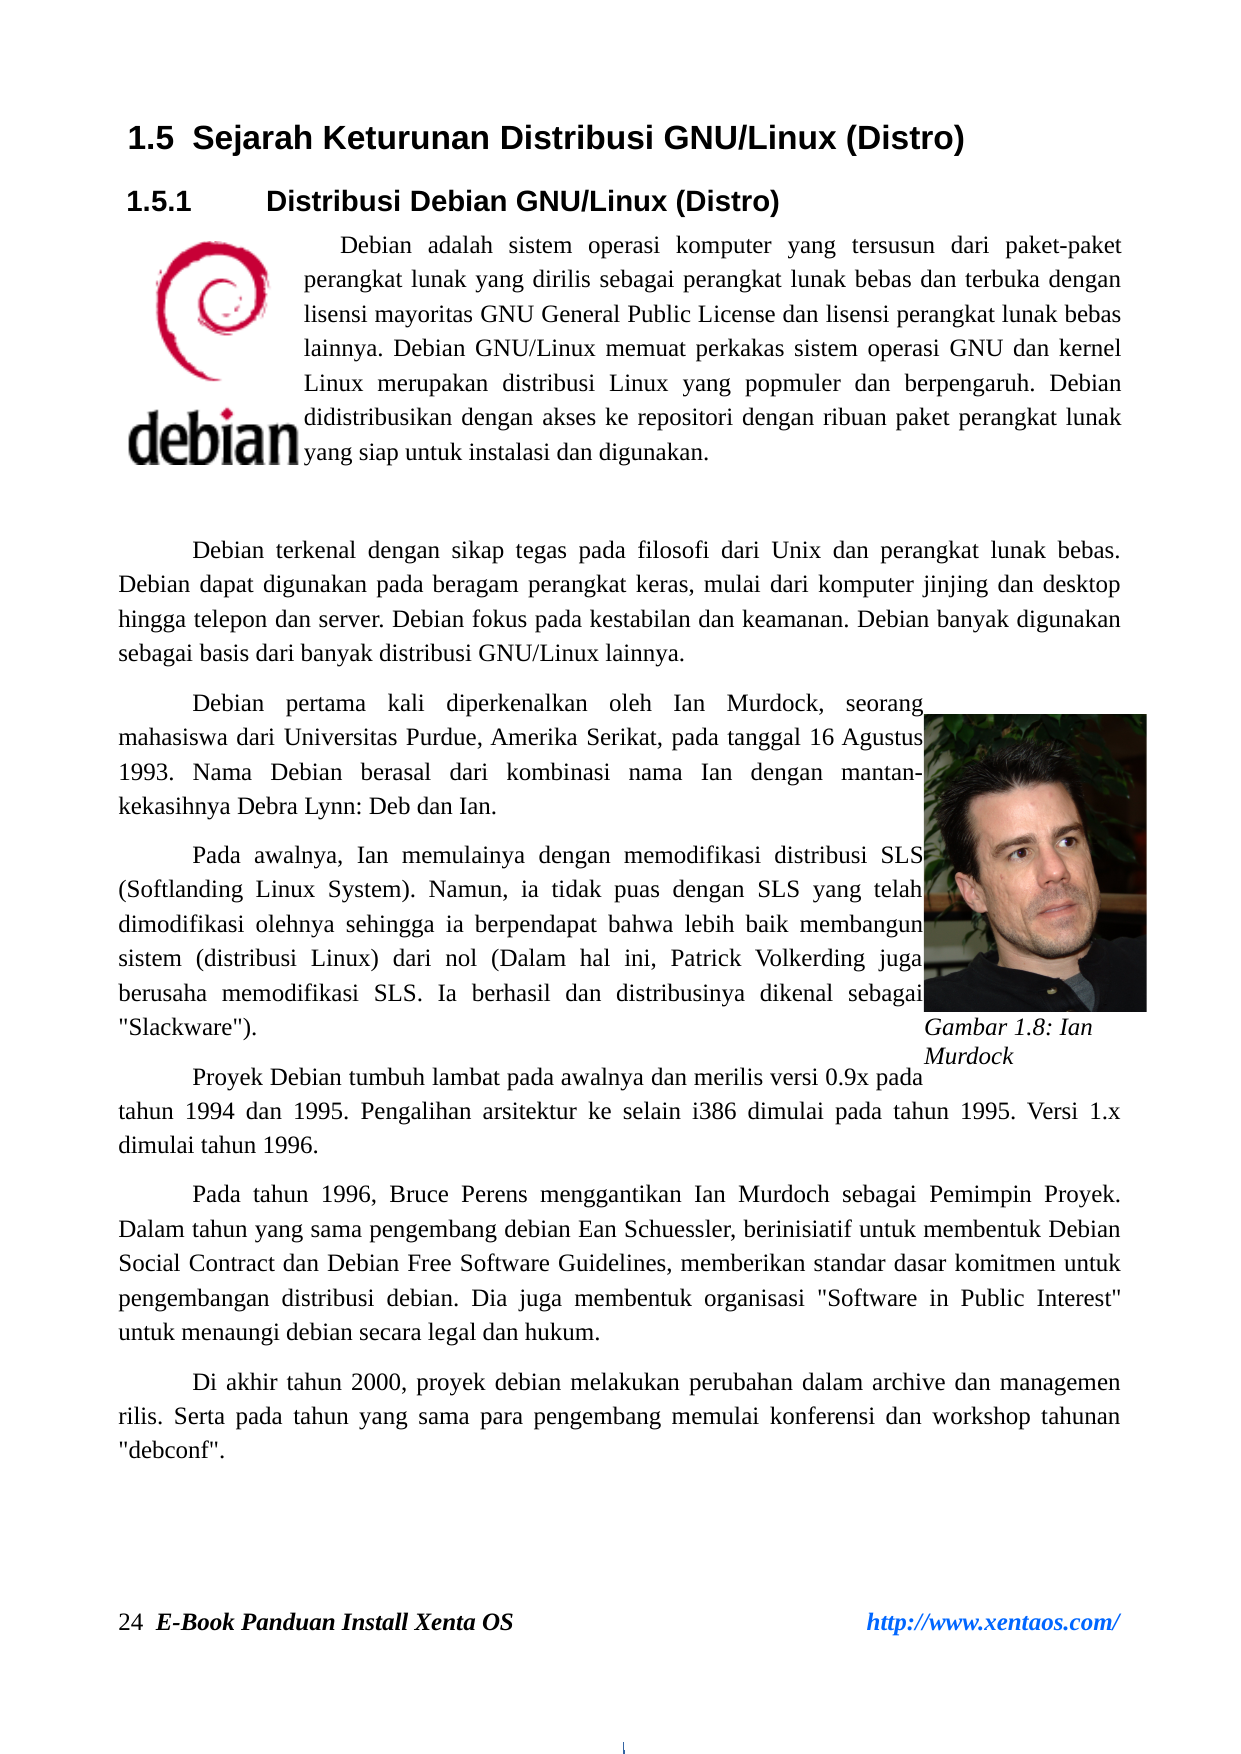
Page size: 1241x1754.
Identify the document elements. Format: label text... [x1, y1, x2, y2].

subtitle Sejarah Keturunan Distribusi GNU/Linux (Distro) [118, 118, 1122, 157]
text Debian pertama kali diperkenalkan oleh Ian Murdock, seorang mahasiswa dari Universitas Purdue, Amerika Serikat, pada tanggal 16 Agustus 1993. Nama Debian berasal dari kombinasi nama Ian dengan mantan-kekasihnya Debra Lynn: Deb dan Ian. [118, 688, 1147, 820]
subtitle Distribusi Debian GNU/Linux (Distro) [118, 184, 1122, 218]
text Proyek Debian tumbuh lambat pada awalnya dan merilis versi 0.9x pada tahun 1994 dan 1995. Pengalihan arsitektur ke selain i386 dimulai pada tahun 1995. Versi 1.x dimulai tahun 1996. [118, 1062, 1122, 1159]
text Gambar 1.8: Ian Murdock [924, 714, 1147, 1069]
text Pada awalnya, Ian memulainya dengan memodifikasi distribusi SLS (Softlanding Linux System). Namun, ia tidak puas dengan SLS yang telah dimodifikasi olehnya sehingga ia berpendapat bahwa lebih baik membangun sistem (distribusi Linux) dari nol (Dalam hal ini, Patrick Volkerding juga berusaha memodifikasi SLS. Ia berhasil dan distribusinya dikenal sebagai "Slackware"). [118, 840, 924, 1041]
text Pada tahun 1996, Bruce Perens menggantikan Ian Murdoch sebagai Pemimpin Proyek. Dalam tahun yang sama pengembang debian Ean Schuessler, berinisiatif untuk membentuk Debian Social Contract dan Debian Free Software Guidelines, memberikan standar dasar komitmen untuk pengembangan distribusi debian. Dia juga membentuk organisasi "Software in Public Interest" untuk menaungi debian secara legal dan hukum. [118, 1179, 1122, 1346]
text Debian terkenal dengan sikap tegas pada filosofi dari Unix dan perangkat lunak bebas. Debian dapat digunakan pada beragam perangkat keras, mulai dari komputer jinjing dan desktop hingga telepon dan server. Debian fokus pada kestabilan dan keamanan. Debian banyak digunakan sebagai basis dari banyak distribusi GNU/Linux lainnya. [118, 535, 1122, 667]
text Di akhir tahun 2000, proyek debian melakukan perubahan dalam archive dan managemen rilis. Serta pada tahun yang sama para pengembang memulai konferensi dan workshop tahunan "debconf". [118, 1367, 1122, 1464]
text Debian adalah sistem operasi komputer yang tersusun dari paket-paket perangkat lunak yang dirilis sebagai perangkat lunak bebas dan terbuka dengan lisensi mayoritas GNU General Public License dan lisensi perangkat lunak bebas lainnya. Debian GNU/Linux memuat perkakas sistem operasi GNU dan kernel Linux merupakan distribusi Linux yang popmuler dan berpengaruh. Debian didistribusikan dengan akses ke repositori dengan ribuan paket perangkat lunak yang siap untuk instalasi dan digunakan. [118, 230, 1122, 466]
picture [122, 241, 304, 465]
picture [961, 714, 1053, 1012]
